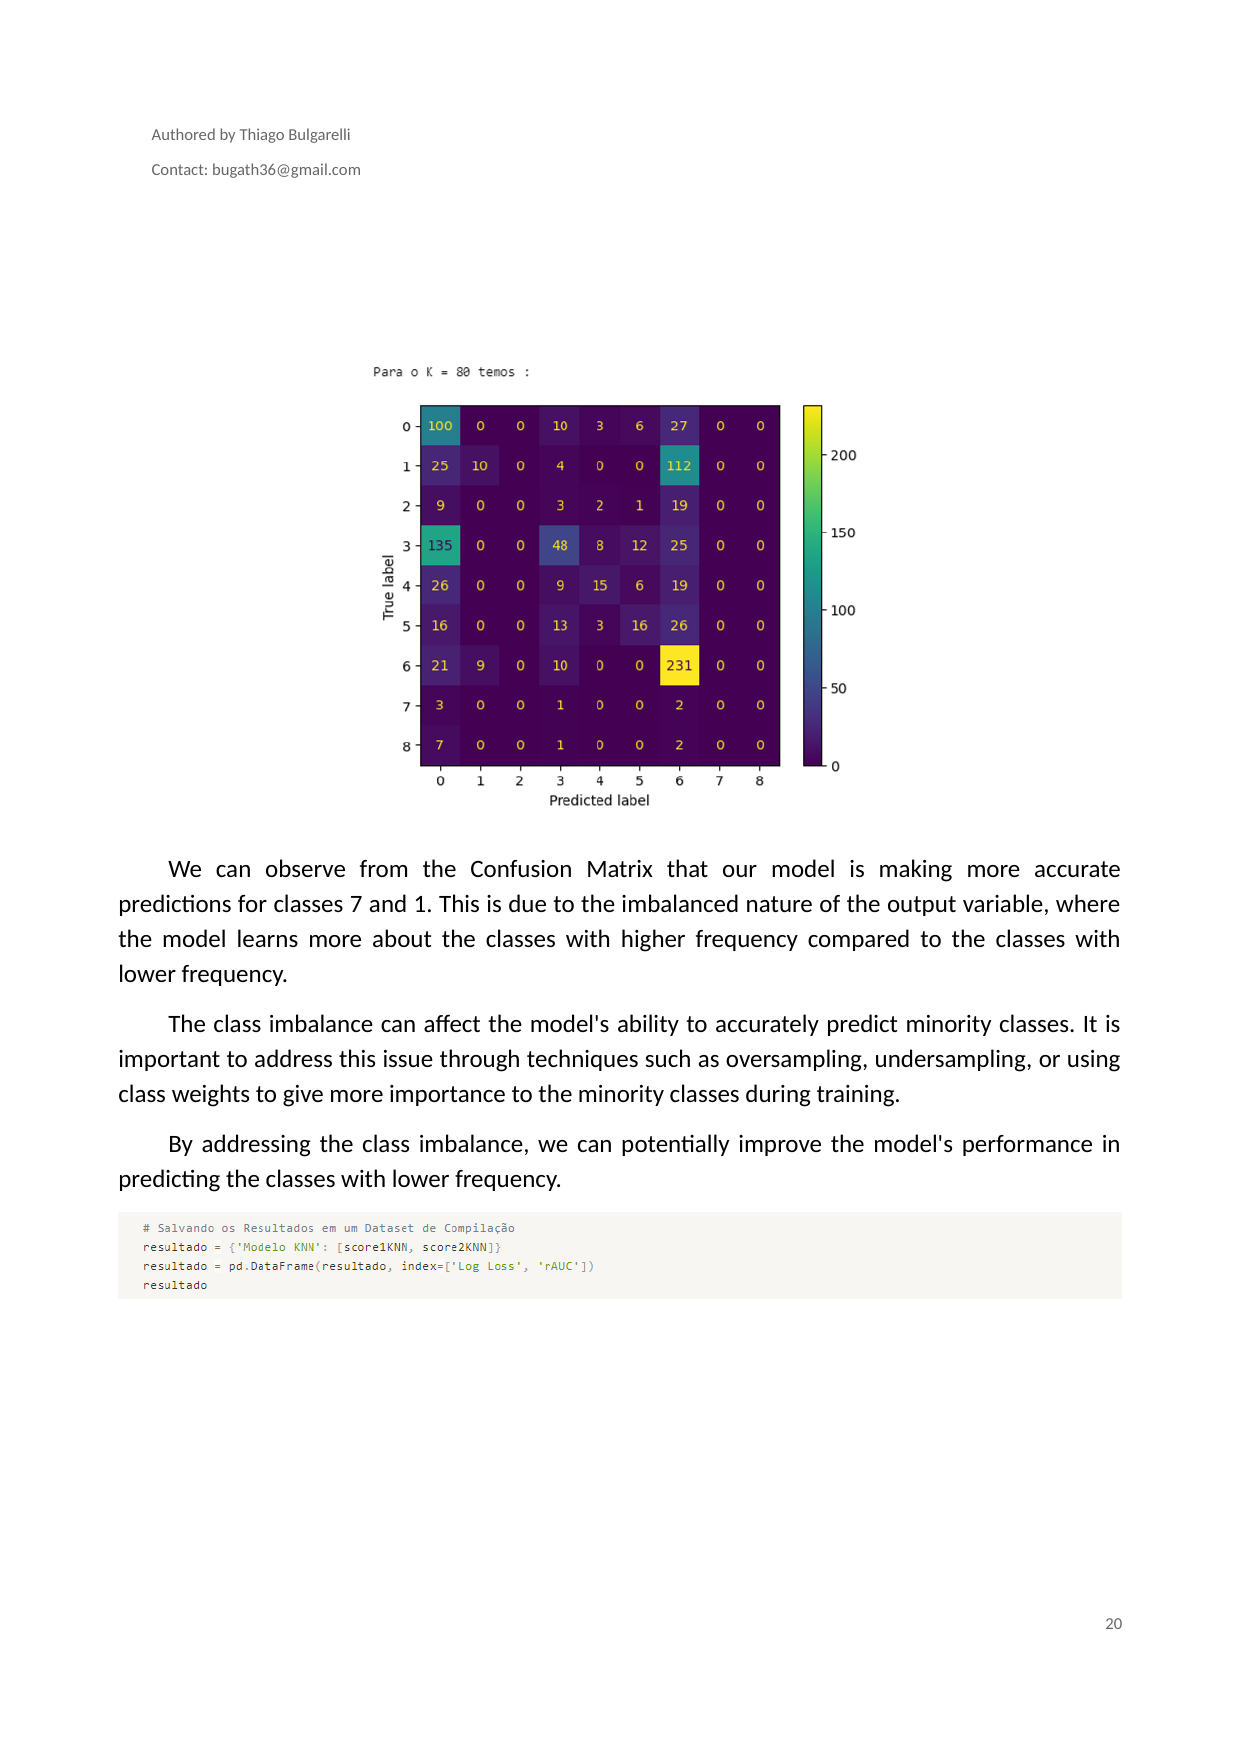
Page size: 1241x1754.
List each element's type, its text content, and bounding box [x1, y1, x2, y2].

picture [363, 357, 877, 813]
text The class imbalance can affect the model's ability to accurately predict minority classes. It is important to address this issue through techniques such as oversampling, undersampling, or using class weights to give more importance to the minority classes during training. [118, 1008, 1122, 1109]
picture [118, 1212, 1123, 1299]
text By addressing the class imbalance, we can potentially improve the model's performance in predicting the classes with lower frequency. [118, 1128, 1122, 1193]
text We can observe from the Confusion Matrix that our model is making more accurate predictions for classes 7 and 1. This is due to the imbalanced nature of the output variable, where the model learns more about the classes with higher frequency compared to the classes with lower frequency. [118, 854, 1122, 989]
